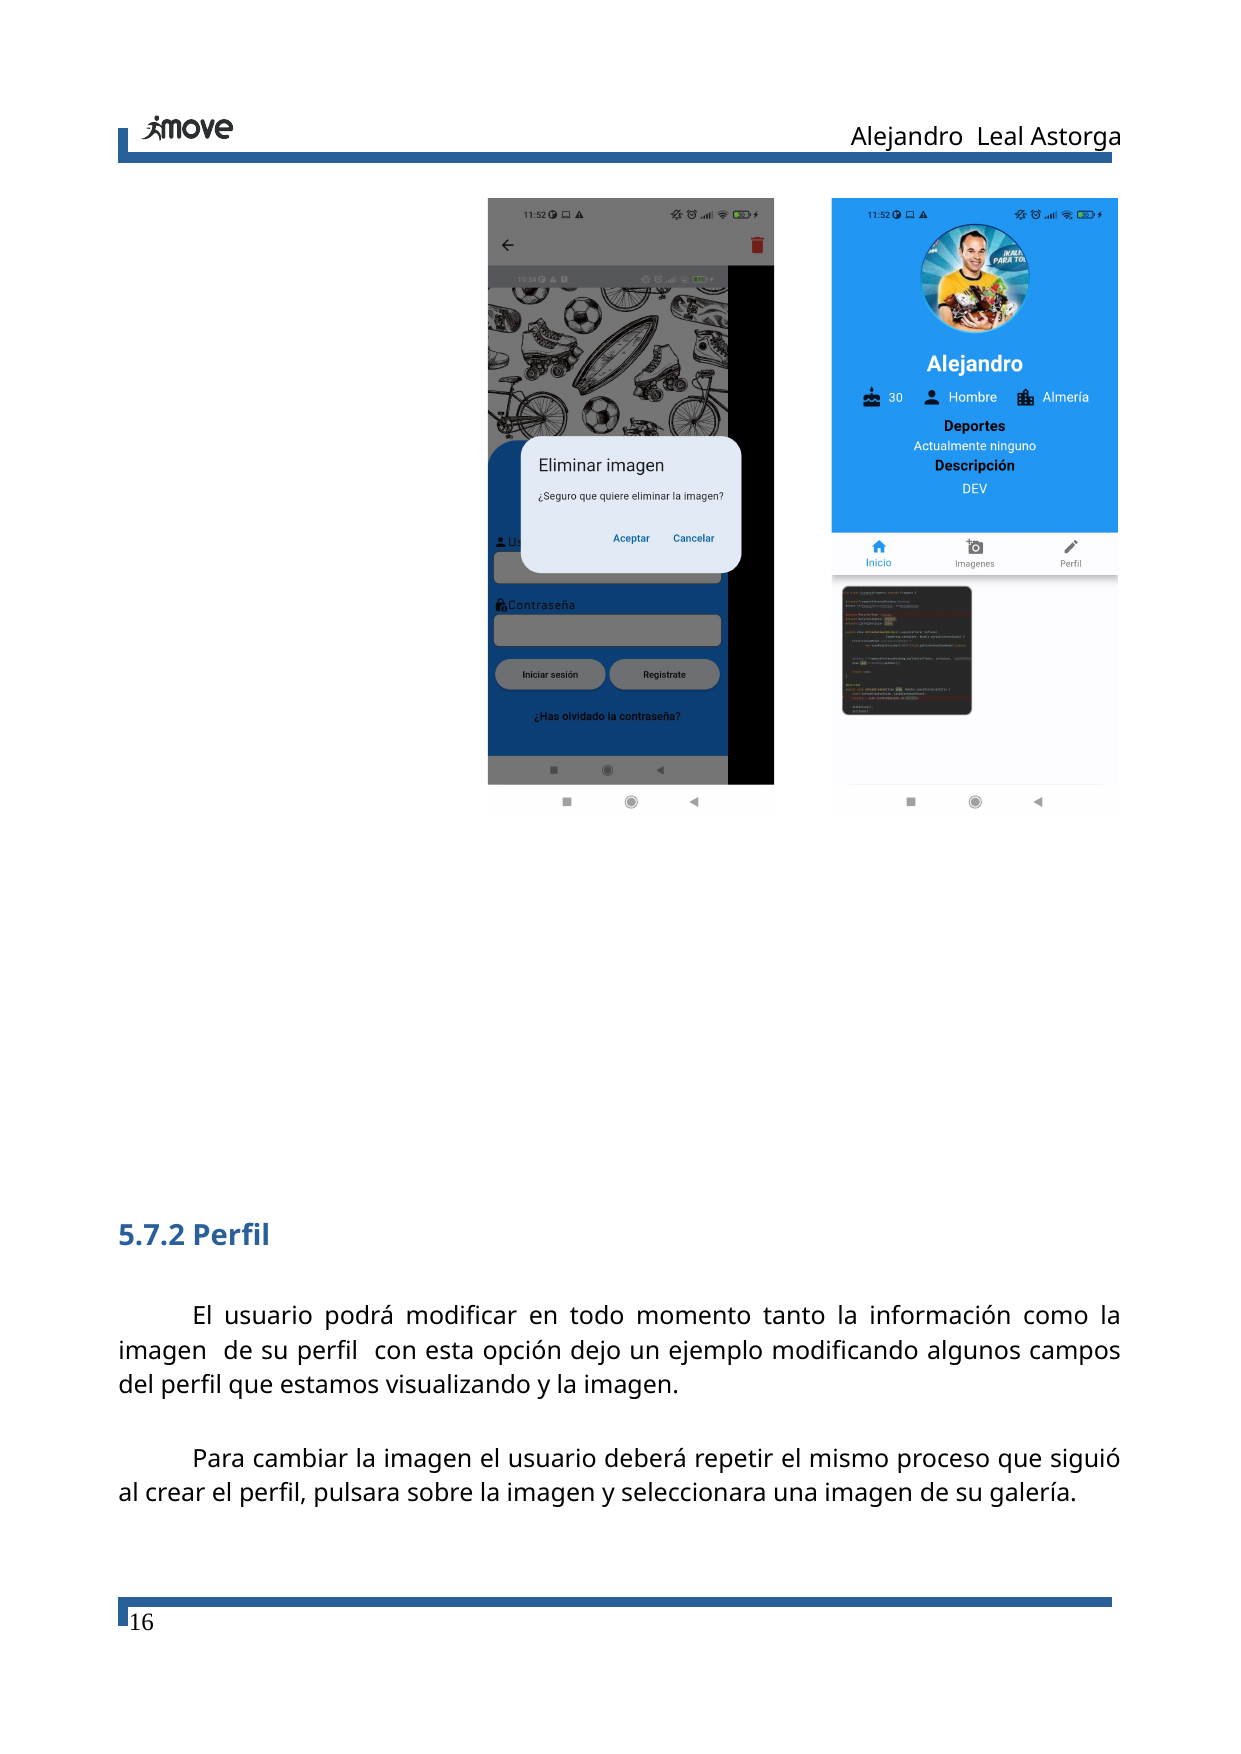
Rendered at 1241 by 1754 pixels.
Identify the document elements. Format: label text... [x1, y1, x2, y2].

picture [140, 113, 234, 141]
picture [831, 198, 1118, 819]
text 5.7.2 Perfil [118, 1214, 1122, 1254]
text El usuario podrá modificar en todo momento tanto la información como la imagen de su perfil con esta opción dejo un ejemplo modificando algunos campos del perfil que estamos visualizando y la imagen. [118, 1293, 1122, 1401]
picture [487, 198, 775, 819]
text Para cambiar la imagen el usuario deberá repetir el mismo proceso que siguió al crear el perfil, pulsara sobre la imagen y seleccionara una imagen de su galería. [118, 1441, 1122, 1509]
